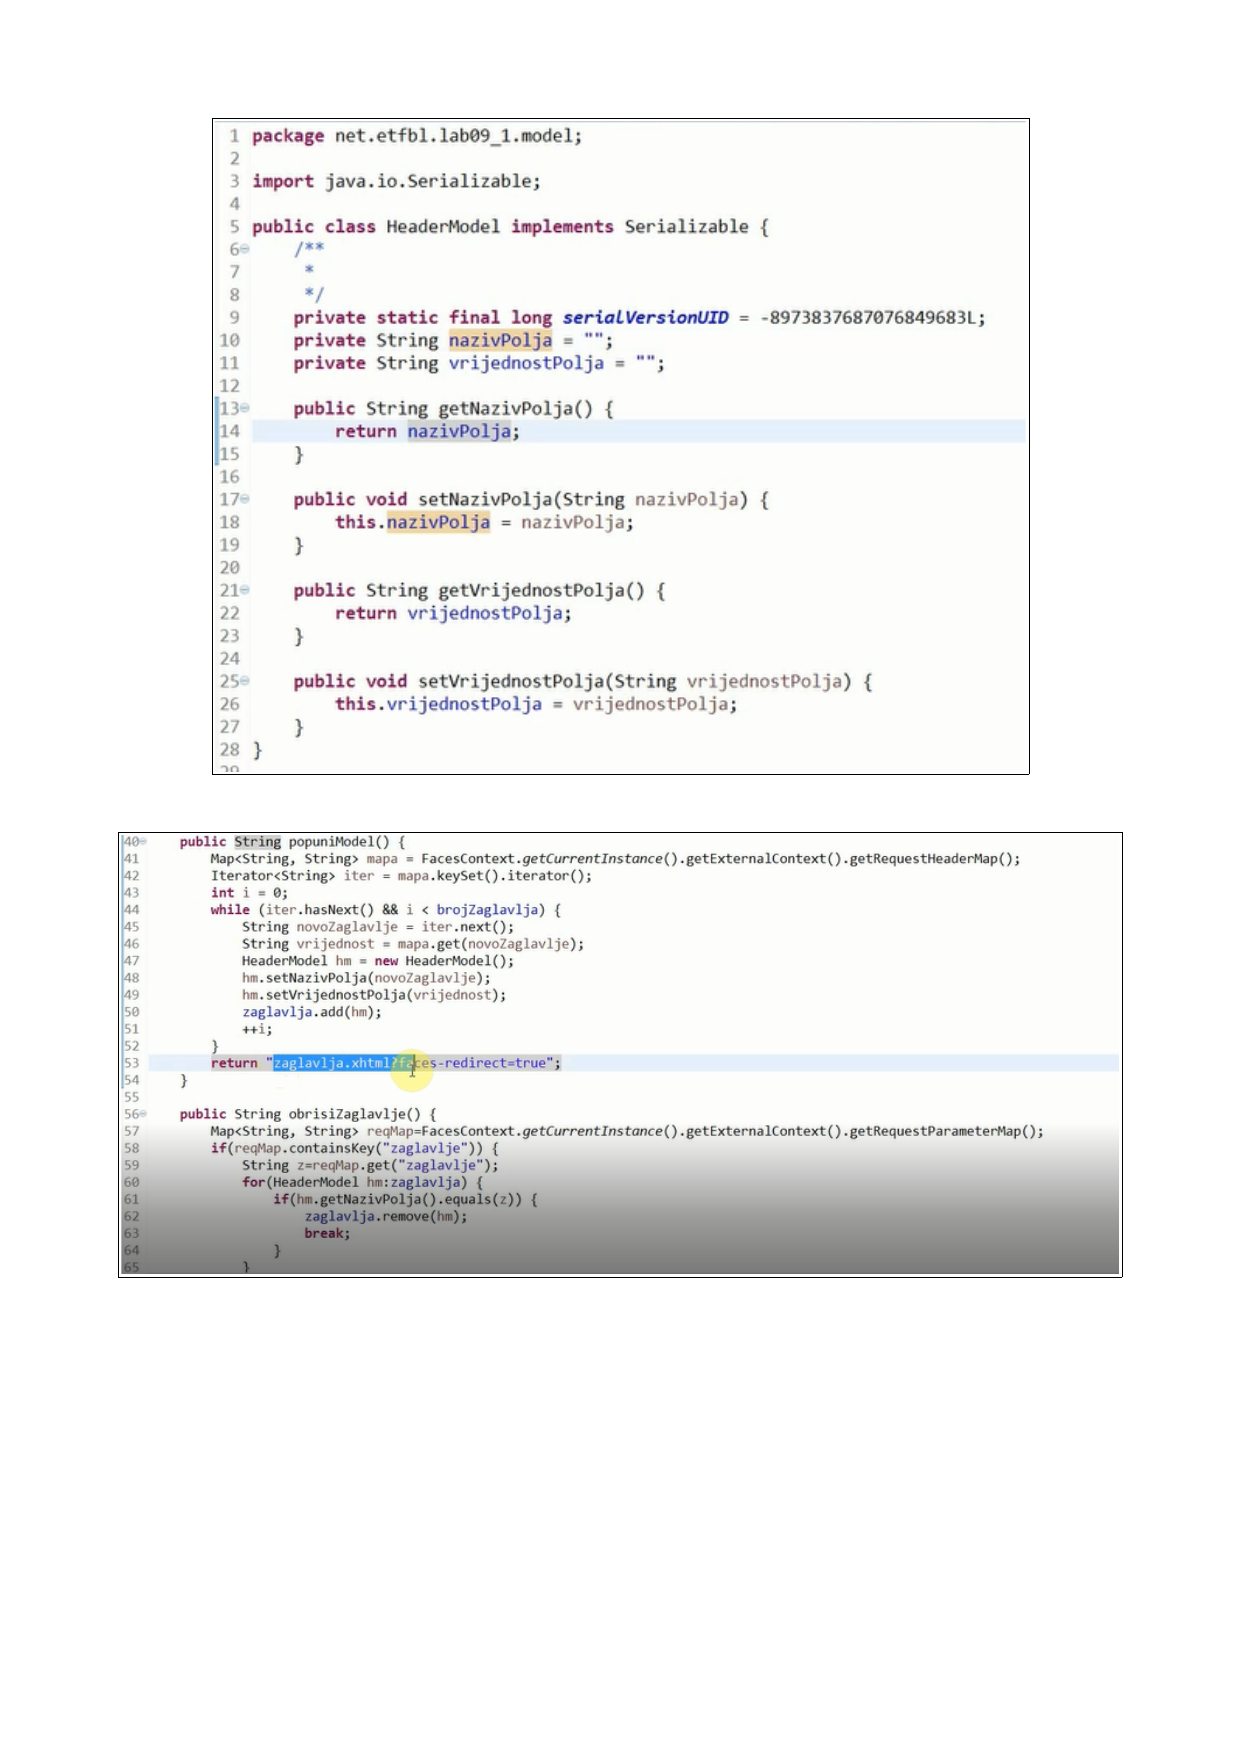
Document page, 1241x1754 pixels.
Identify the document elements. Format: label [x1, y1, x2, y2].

picture [121, 835, 1119, 1274]
picture [214, 121, 1026, 772]
